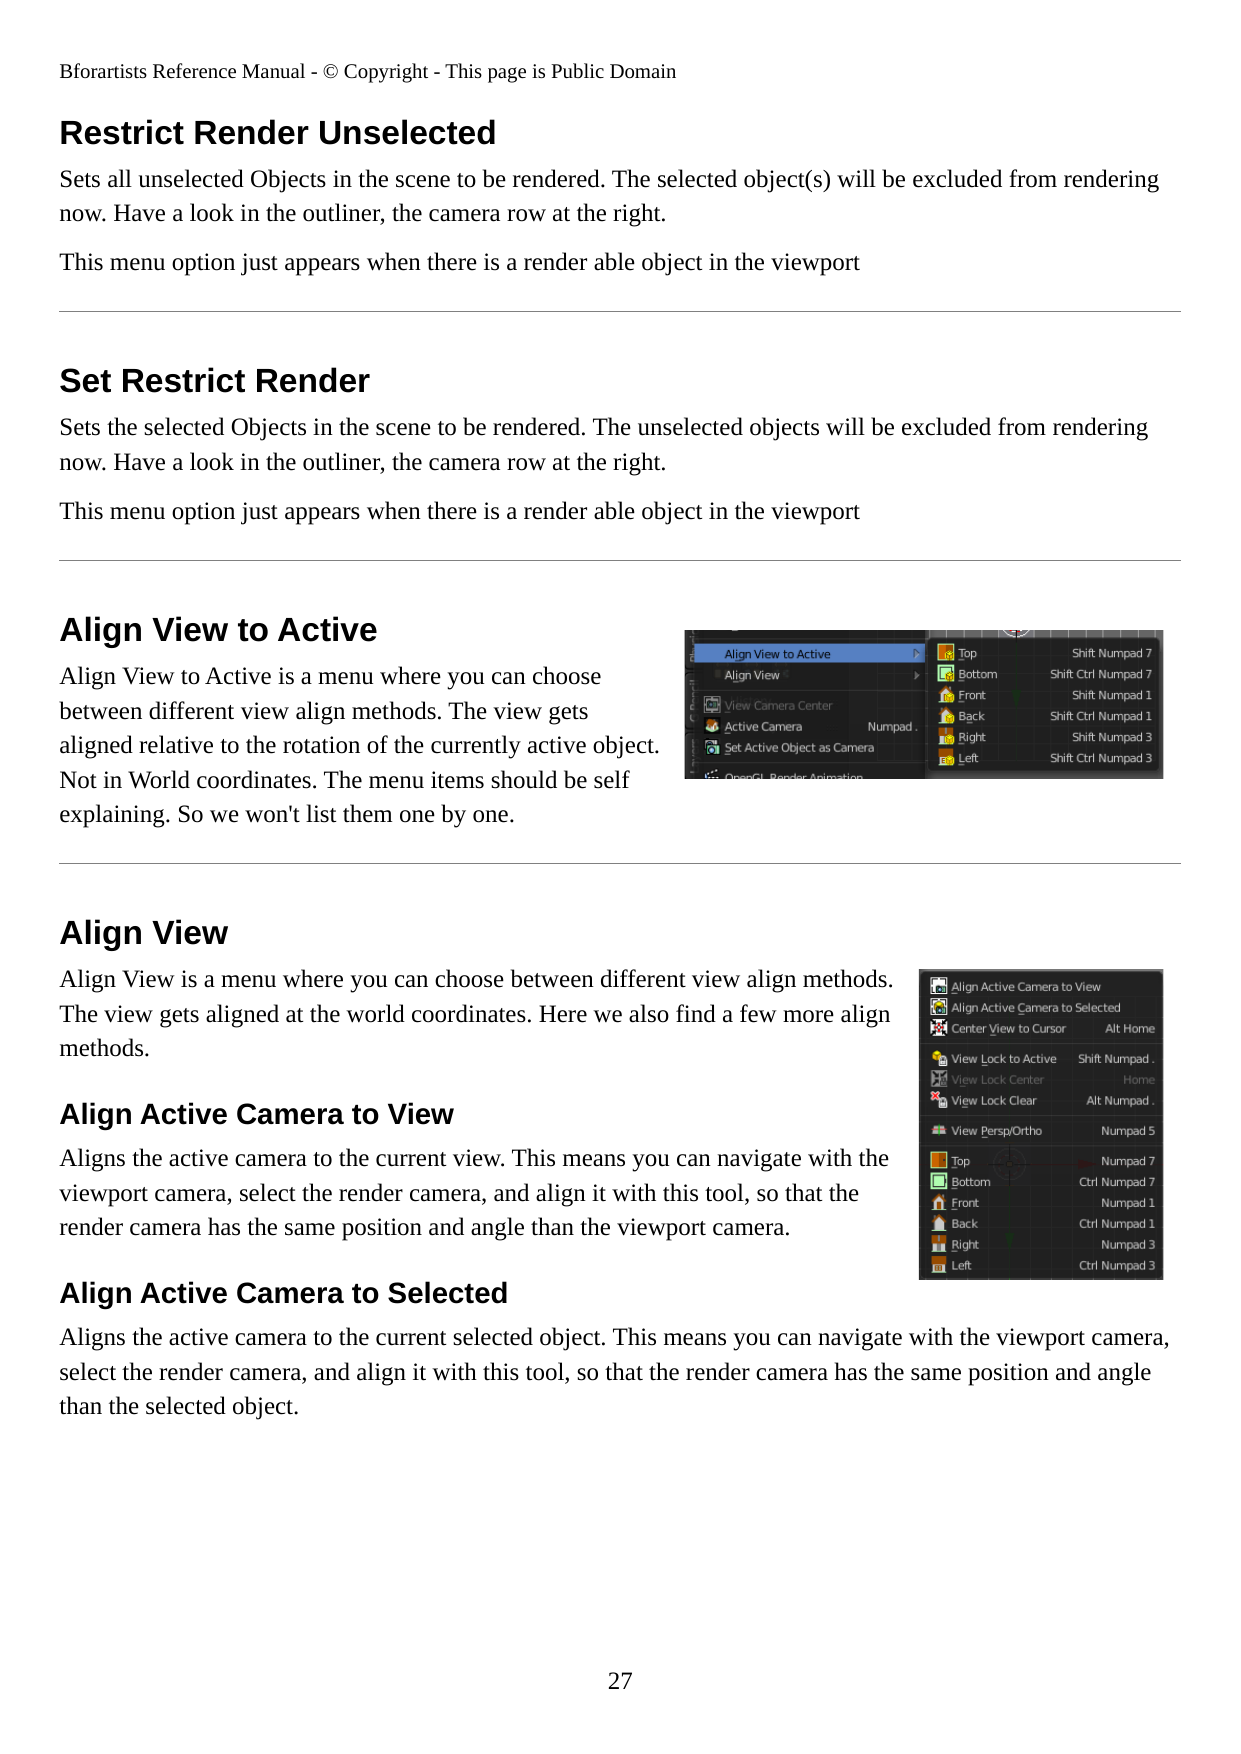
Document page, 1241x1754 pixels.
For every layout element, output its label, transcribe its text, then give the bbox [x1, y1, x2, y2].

text This menu option just appears when there is a render able object in the viewport [59, 247, 1181, 276]
picture [918, 969, 1164, 1280]
subtitle Set Restrict Render [59, 361, 1181, 400]
text Aligns the active camera to the current view. This means you can navigate with the viewport camera, select the render camera, and align it with this tool, so that the render camera has the same position and angle than the viewport camera. [59, 1143, 918, 1241]
subtitle Align Active Camera to Selected [59, 1276, 1181, 1309]
subtitle Align Active Camera to View [59, 1097, 918, 1131]
text Aligns the active camera to the current selected object. This means you can navigate with the viewport camera, select the render camera, and align it with this tool, so that the render camera has the same position and angle than the selected object. [59, 1322, 1181, 1420]
text Sets all unselected Objects in the scene to be rendered. The selected object(s) will be excluded from rendering now. Have a look in the outliner, the camera row at the right. [59, 164, 1181, 227]
text Sets the selected Objects in the scene to be rendered. The unselected objects will be excluded from rendering now. Have a look in the outliner, the camera row at the right. [59, 412, 1181, 476]
subtitle Align View [59, 913, 1181, 952]
picture [684, 630, 1164, 779]
text This menu option just appears when there is a render able object in the viewport [59, 496, 1181, 525]
subtitle [1164, 1097, 1181, 1131]
text Align View to Active is a menu where you can choose between different view align methods. The view gets aligned relative to the rotation of the currently active object. Not in World coordinates. The menu items should be self explaining. So we won't list them one by one. [59, 661, 1181, 828]
subtitle Align View to Active [59, 610, 1181, 649]
subtitle Restrict Render Unselected [59, 113, 1181, 151]
text Align View is a menu where you can choose between different view align methods. The view gets aligned at the world coordinates. Here we also find a few more align methods. [59, 964, 1181, 1062]
